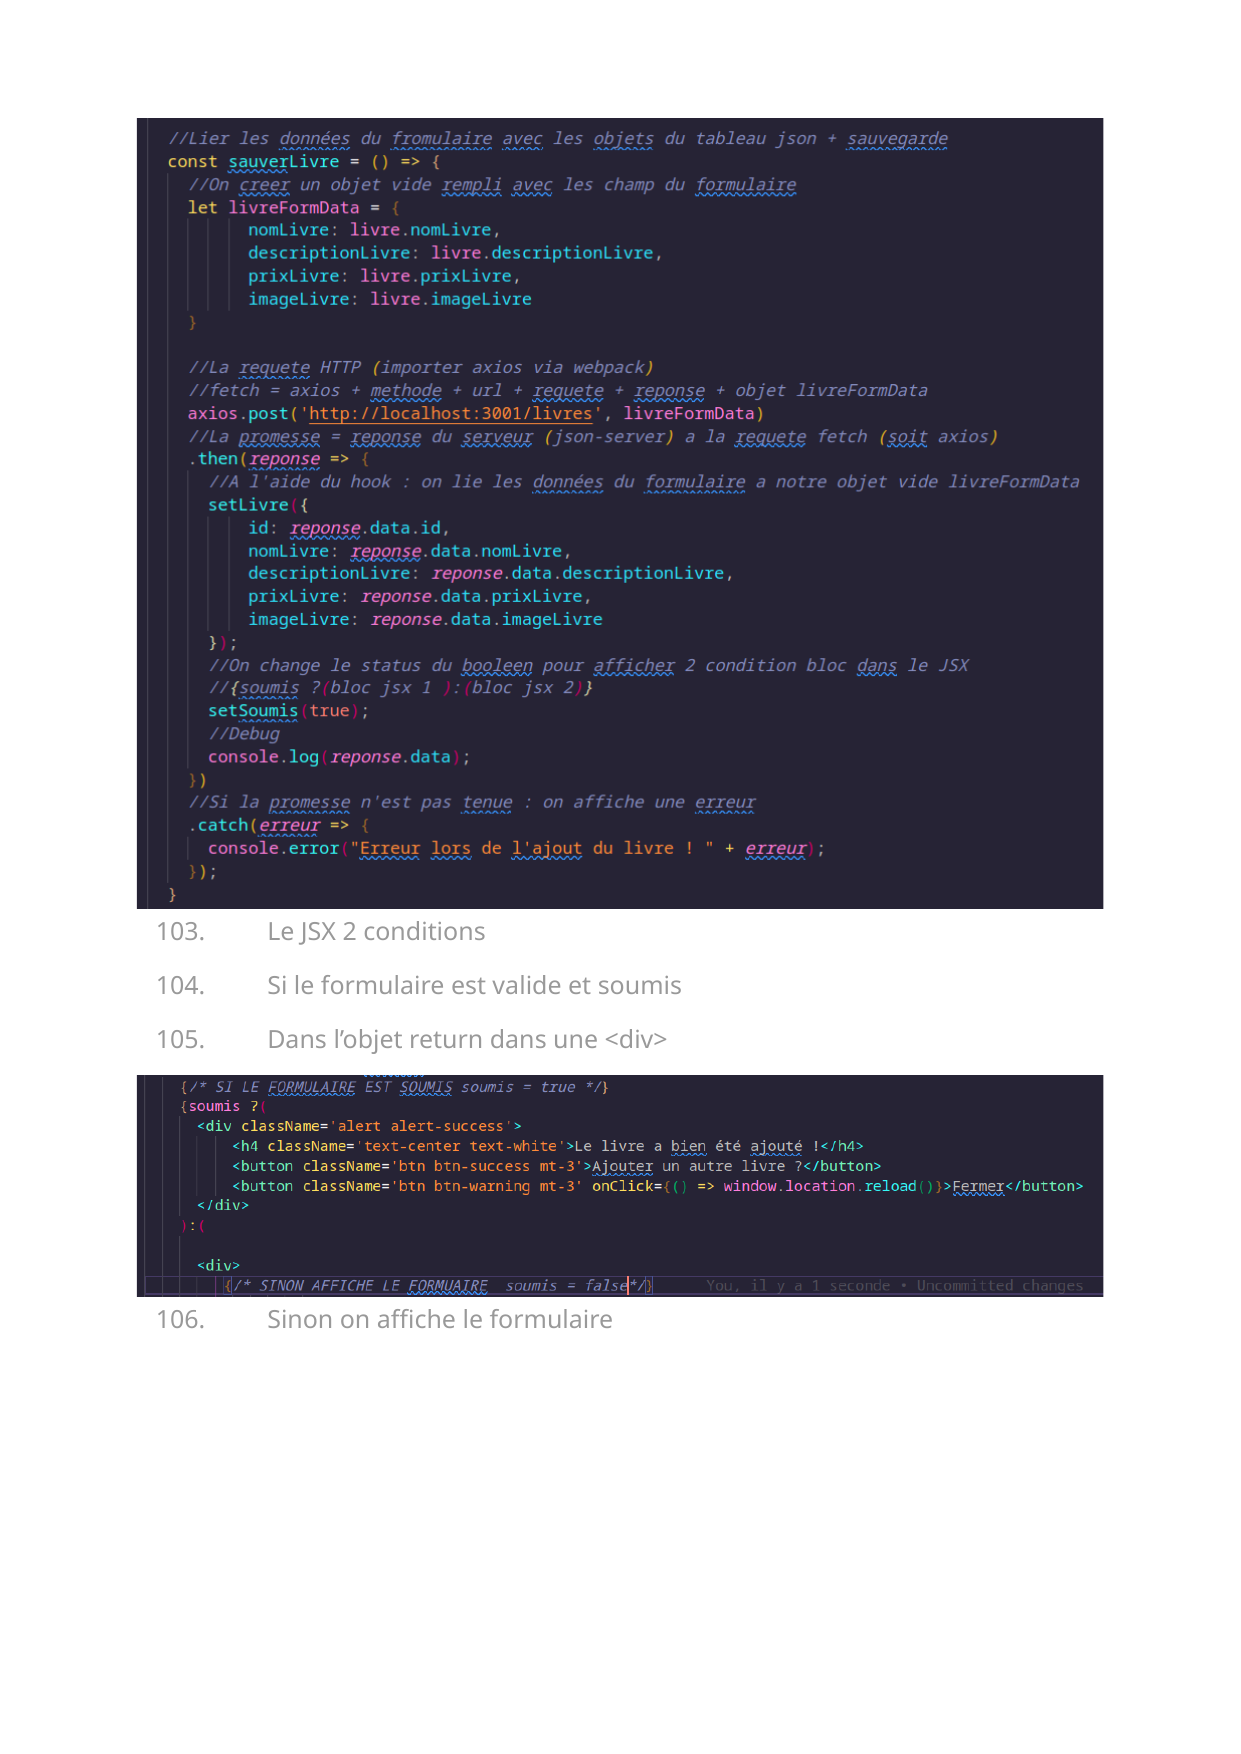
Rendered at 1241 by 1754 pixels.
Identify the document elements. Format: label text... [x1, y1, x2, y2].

list Sinon on affiche le formulaire [156, 1075, 1122, 1336]
list Si le formulaire est valide et soumis [156, 968, 1122, 1002]
picture [136, 118, 1104, 909]
picture [136, 1075, 1104, 1297]
list Le JSX 2 conditions [156, 118, 1122, 948]
list Dans l’objet return dans une <div> [156, 1021, 1122, 1056]
